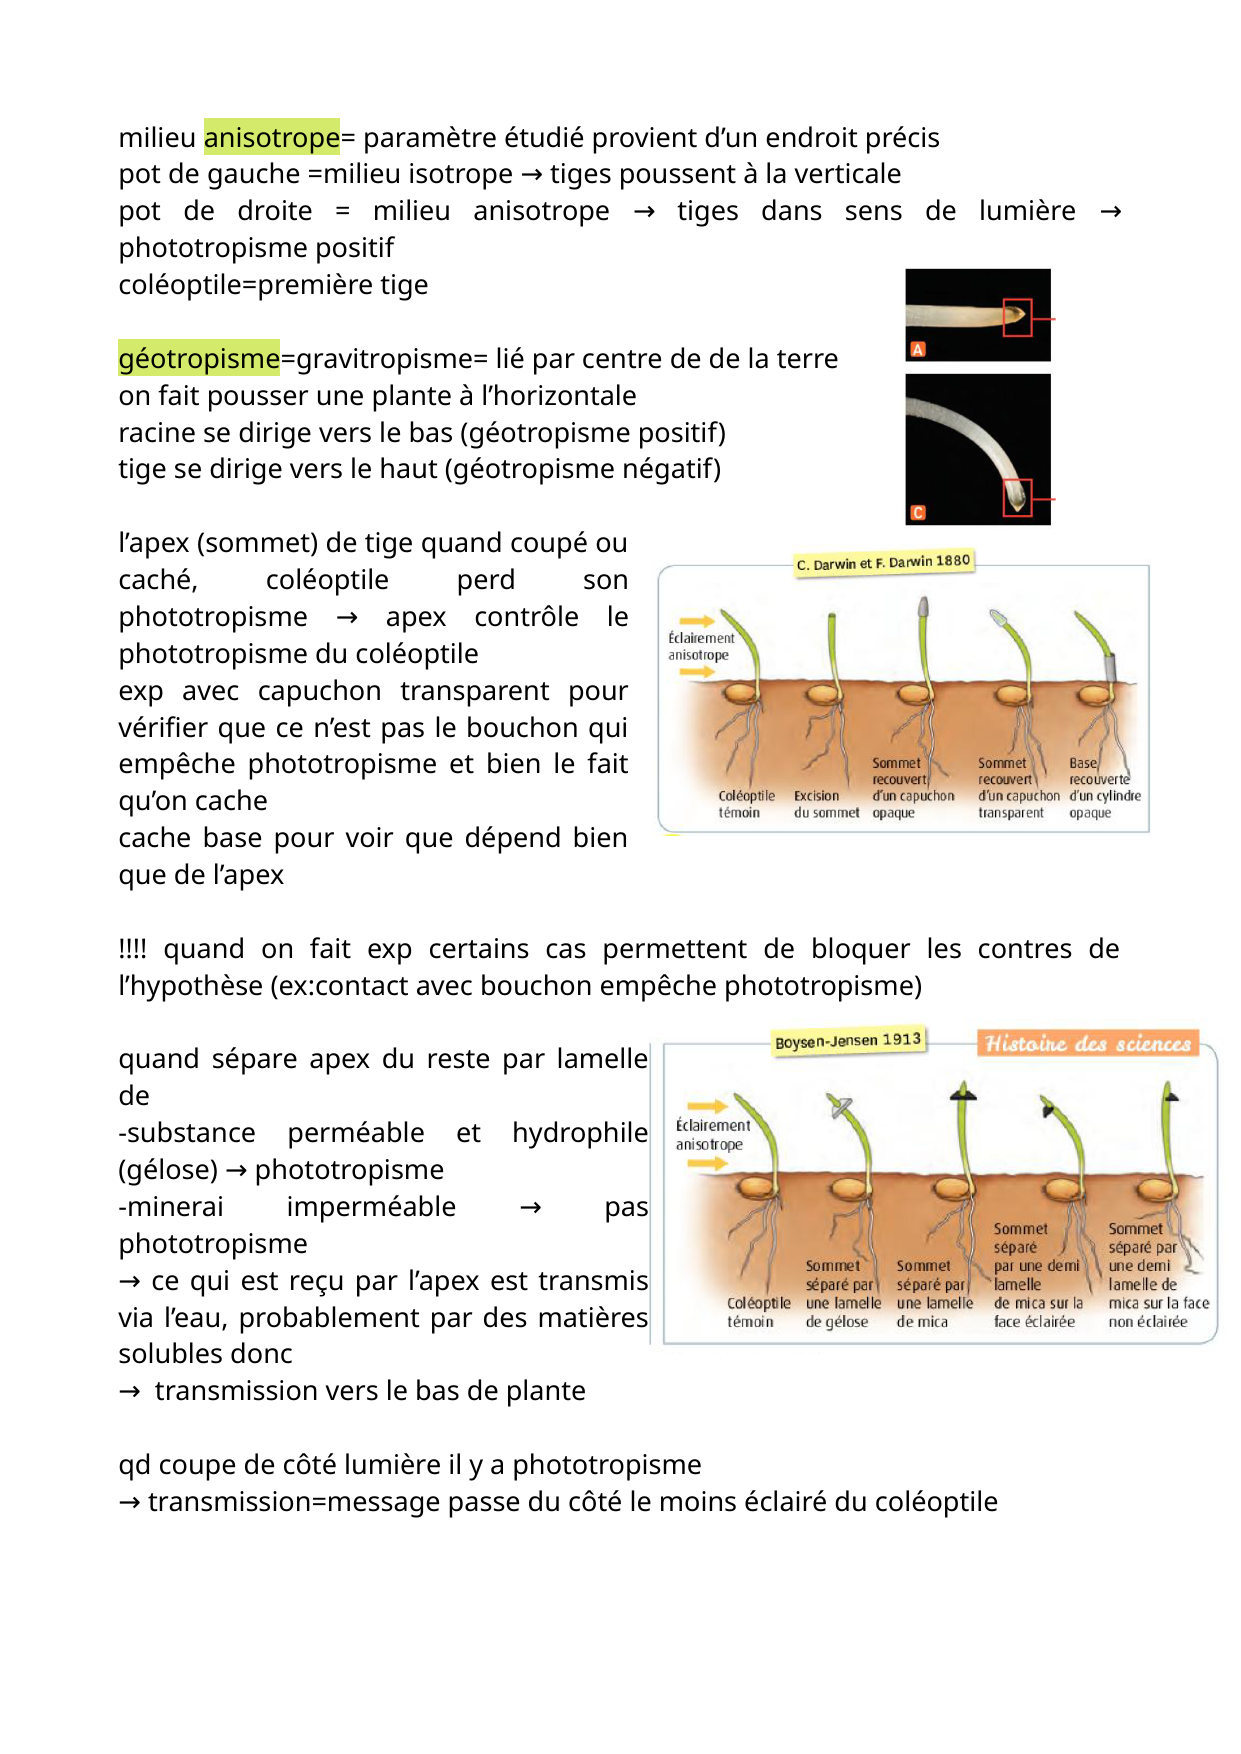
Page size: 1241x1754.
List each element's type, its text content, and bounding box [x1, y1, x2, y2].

text milieu anisotrope= paramètre étudié provient d’un endroit précis [118, 118, 1122, 155]
text pot de droite = milieu anisotrope → tiges dans sens de lumière → phototropisme positif [118, 192, 1122, 266]
text racine se dirige vers le bas (géotropisme positif) [118, 413, 901, 450]
text -substance perméable et hydrophile (gélose) → phototropisme [118, 1114, 651, 1187]
text cache base pour voir que dépend bien que de l’apex [118, 819, 1122, 892]
text [1056, 266, 1122, 302]
text → transmission vers le bas de plante [118, 1372, 1122, 1409]
text qd coupe de côté lumière il y a phototropisme [118, 1446, 1122, 1482]
text quand sépare apex du reste par lamelle de [118, 1040, 651, 1114]
picture [901, 266, 1056, 529]
text → transmission=message passe du côté le moins éclairé du coléoptile [118, 1482, 1122, 1519]
text [1056, 413, 1122, 450]
text tige se dirige vers le haut (géotropisme négatif) [118, 450, 901, 487]
text géotropisme=gravitropisme= lié par centre de de la terre [118, 339, 901, 376]
text -minerai imperméable → pas phototropisme [118, 1187, 651, 1261]
text !!!! quand on fait exp certains cas permettent de bloquer les contres de l’hypothèse (ex:contact avec bouchon empêche phototropisme) [118, 929, 1122, 1003]
text → ce qui est reçu par l’apex est transmis via l’eau, probablement par des matières solubles donc [118, 1261, 1122, 1372]
text exp avec capuchon transparent pour vérifier que ce n’est pas le bouchon qui empêche phototropisme et bien le fait qu’on cache [118, 671, 629, 819]
text [1056, 376, 1122, 413]
text [1056, 450, 1122, 487]
text l’apex (sommet) de tige quand coupé ou caché, coléoptile perd son phototropisme → apex contrôle le phototropisme du coléoptile [118, 524, 1122, 671]
text on fait pousser une plante à l’horizontale [118, 376, 901, 413]
text coléoptile=première tige [118, 266, 901, 302]
text pot de gauche =milieu isotrope → tiges poussent à la verticale [118, 155, 1122, 192]
text [1056, 339, 1122, 376]
